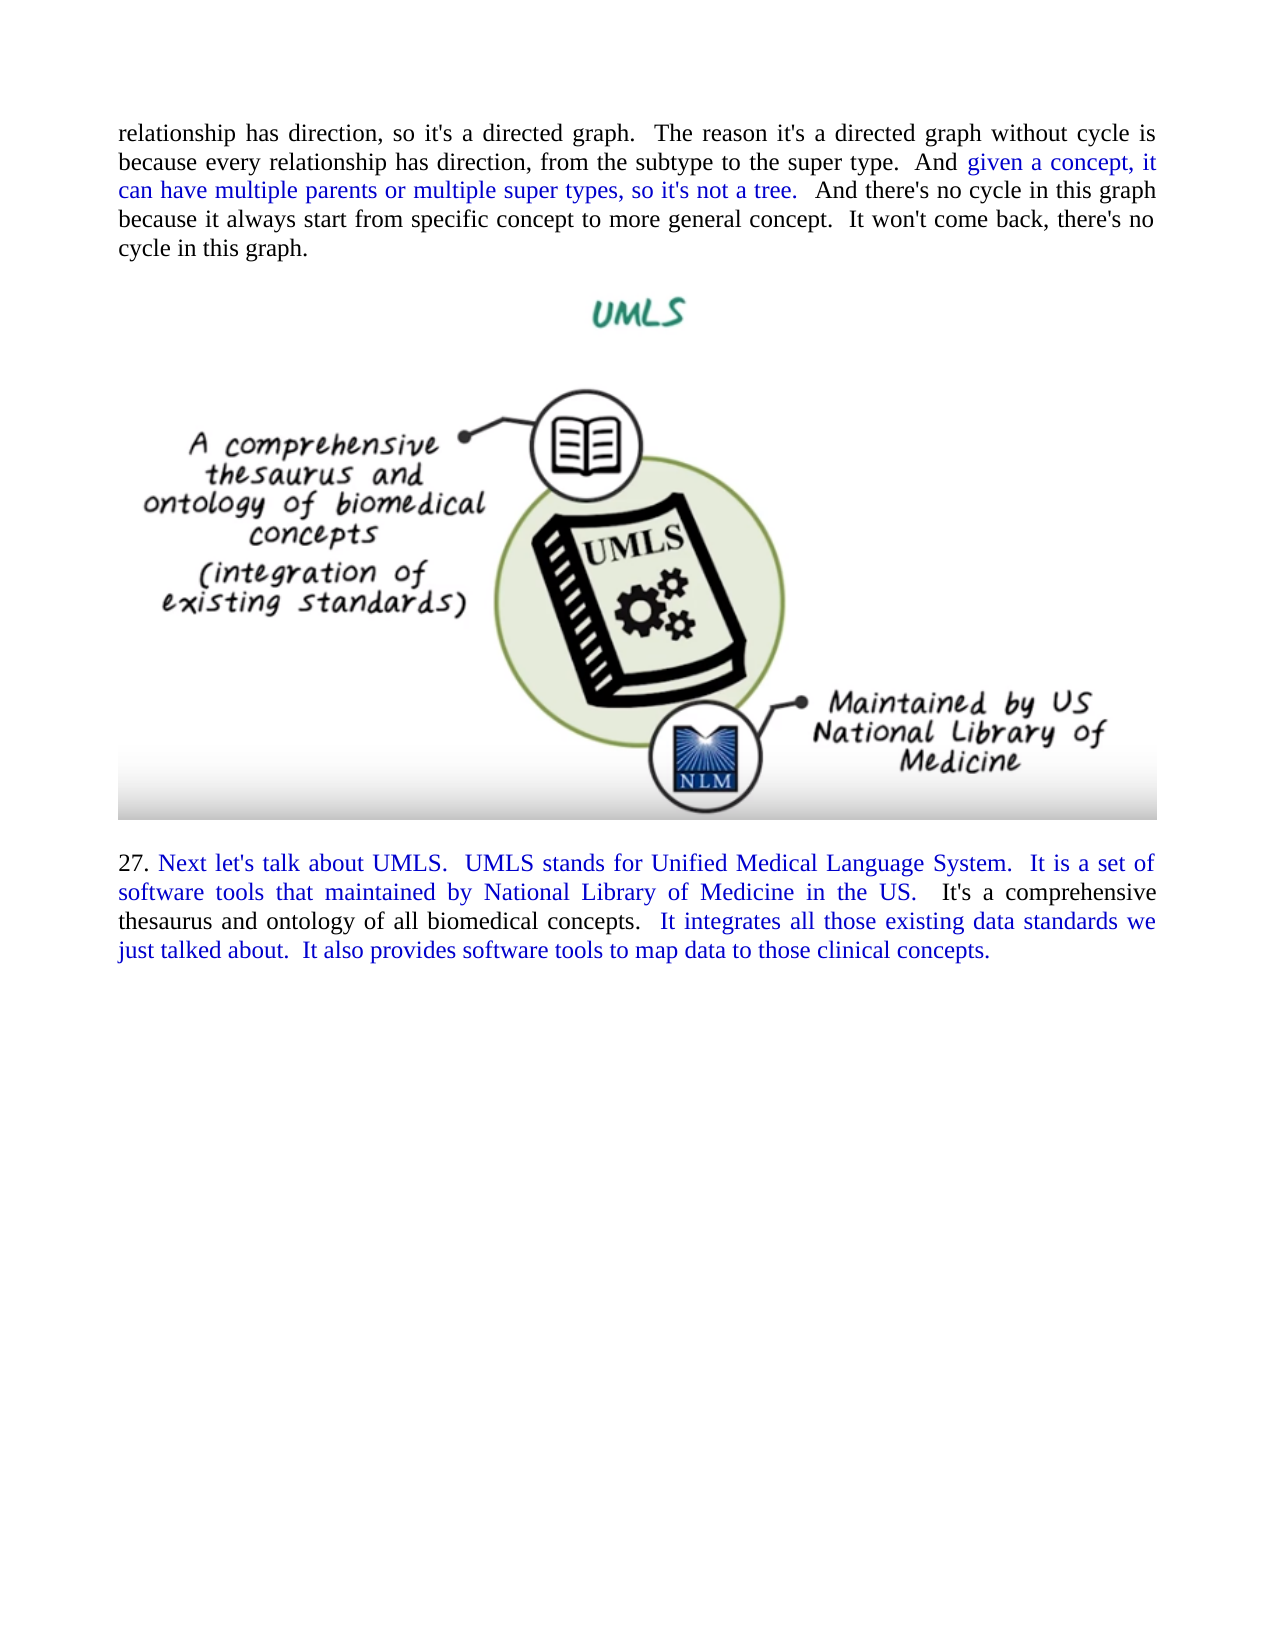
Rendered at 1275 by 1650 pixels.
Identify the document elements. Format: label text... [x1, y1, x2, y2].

picture [118, 290, 1157, 820]
text 27. Next let's talk about UMLS. UMLS stands for Unified Medical Language System. It is a set of software tools that maintained by National Library of Medicine in the US. It's a comprehensive thesaurus and ontology of all biomedical concepts. It integrates all those existing data standards we just talked about. It also provides software tools to map data to those clinical concepts. [118, 848, 1157, 963]
text relationship has direction, so it's a directed graph. The reason it's a directed graph without cycle is because every relationship has direction, from the subtype to the super type. And given a concept, it can have multiple parents or multiple super types, so it's not a tree. And there's no cycle in this graph because it always start from specific concept to more general concept. It won't come back, there's no cycle in this graph. [118, 118, 1157, 262]
